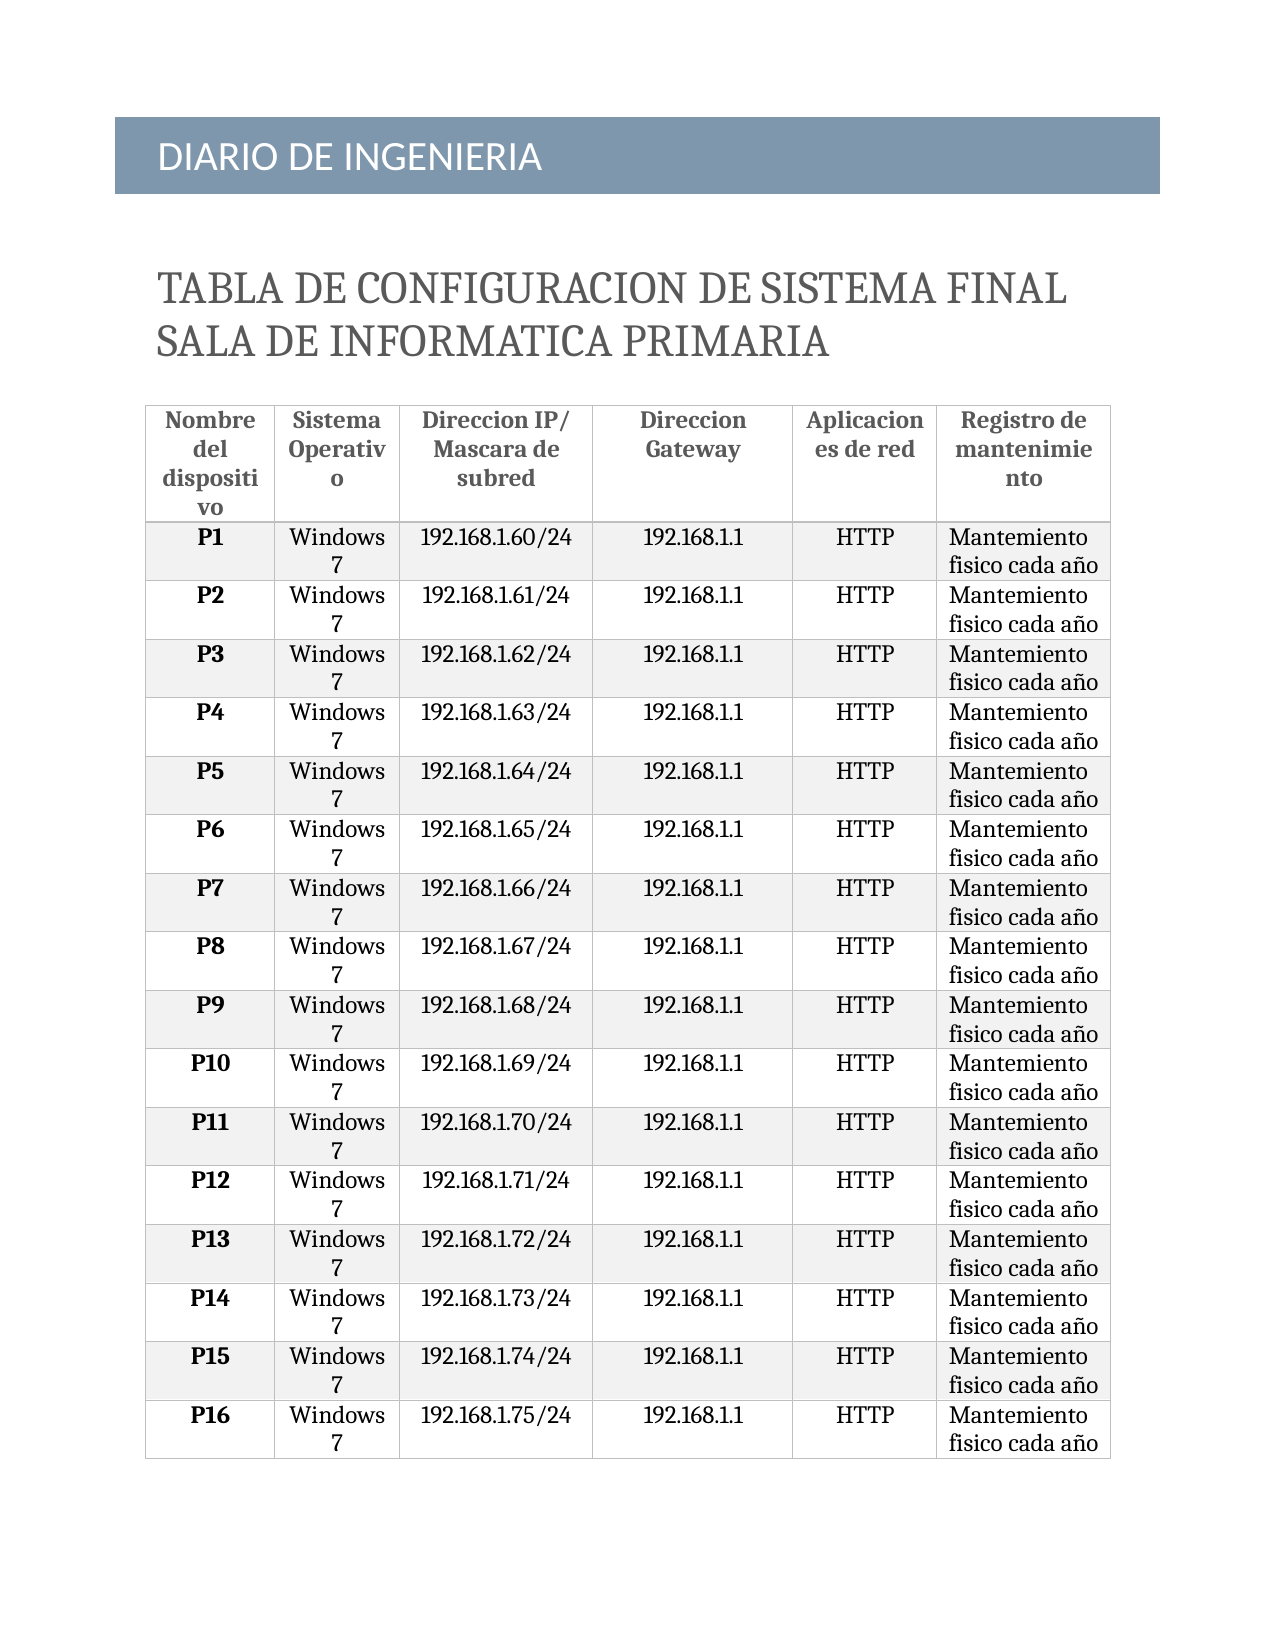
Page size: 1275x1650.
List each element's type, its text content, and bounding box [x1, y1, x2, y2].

table_cell P11 [146, 1108, 274, 1165]
table_cell 192.168.1.74/24 [400, 1342, 592, 1399]
table_cell P16 [146, 1401, 274, 1458]
table_cell Windows 7 [275, 581, 399, 638]
table_cell 192.168.1.1 [593, 757, 792, 814]
table_cell Windows 7 [275, 932, 399, 990]
table_cell HTTP [793, 698, 936, 756]
table_cell Mantemiento fisico cada año [937, 640, 1110, 697]
table_cell 192.168.1.71/24 [400, 1166, 592, 1224]
table_cell Mantemiento fisico cada año [937, 1342, 1110, 1399]
table_cell Mantemiento fisico cada año [937, 1049, 1110, 1107]
table_cell 192.168.1.1 [593, 815, 792, 873]
table_cell 192.168.1.1 [593, 640, 792, 697]
table_cell Windows 7 [275, 757, 399, 814]
table_cell HTTP [793, 1166, 936, 1224]
table_cell 192.168.1.61/24 [400, 581, 592, 638]
table_cell 192.168.1.1 [593, 1342, 792, 1399]
table_cell HTTP [793, 581, 936, 638]
table_cell 192.168.1.66/24 [400, 874, 592, 931]
table_cell Windows 7 [275, 1401, 399, 1458]
table_cell 192.168.1.1 [593, 874, 792, 931]
table_header Sistema Operativo [275, 406, 399, 521]
table_cell HTTP [793, 932, 936, 990]
table_cell 192.168.1.1 [593, 991, 792, 1048]
table_cell 192.168.1.1 [593, 1284, 792, 1341]
table_cell 192.168.1.65/24 [400, 815, 592, 873]
table_cell Windows 7 [275, 1049, 399, 1107]
table_cell 192.168.1.1 [593, 1166, 792, 1224]
table_cell P2 [146, 581, 274, 638]
table_cell 192.168.1.75/24 [400, 1401, 592, 1458]
table_cell HTTP [793, 815, 936, 873]
table_cell Mantemiento fisico cada año [937, 581, 1110, 638]
table_cell HTTP [793, 757, 936, 814]
table_cell Mantemiento fisico cada año [937, 698, 1110, 756]
table_cell HTTP [793, 640, 936, 697]
table_cell 192.168.1.73/24 [400, 1284, 592, 1341]
table_cell P10 [146, 1049, 274, 1107]
table_cell 192.168.1.1 [593, 1108, 792, 1165]
table_cell Windows 7 [275, 991, 399, 1048]
table_cell P15 [146, 1342, 274, 1399]
table_cell P5 [146, 757, 274, 814]
table_cell Windows 7 [275, 698, 399, 756]
table_cell Windows 7 [275, 1108, 399, 1165]
table_header Nombre del dispositivo [146, 406, 274, 521]
table_cell 192.168.1.1 [593, 1401, 792, 1458]
table_cell P7 [146, 874, 274, 931]
table_cell Windows 7 [275, 523, 399, 580]
table_cell HTTP [793, 523, 936, 580]
table_cell P6 [146, 815, 274, 873]
table_cell 192.168.1.68/24 [400, 991, 592, 1048]
table_cell Mantemiento fisico cada año [937, 991, 1110, 1048]
table_cell 192.168.1.1 [593, 1225, 792, 1282]
table_cell P12 [146, 1166, 274, 1224]
table_cell Windows 7 [275, 1225, 399, 1282]
table_cell P8 [146, 932, 274, 990]
table_header Direccion Gateway [593, 406, 792, 521]
table_cell P13 [146, 1225, 274, 1282]
table_cell Windows 7 [275, 874, 399, 931]
table_cell HTTP [793, 874, 936, 931]
table_cell 192.168.1.60/24 [400, 523, 592, 580]
table_cell HTTP [793, 1284, 936, 1341]
table_cell HTTP [793, 1401, 936, 1458]
table_cell Windows 7 [275, 1166, 399, 1224]
table_cell 192.168.1.1 [593, 1049, 792, 1107]
table_cell Mantemiento fisico cada año [937, 1284, 1110, 1341]
table_cell P4 [146, 698, 274, 756]
table_cell HTTP [793, 991, 936, 1048]
table_cell 192.168.1.1 [593, 581, 792, 638]
subtitle TABLA DE CONFIGURACION DE SISTEMA FINAL SALA DE INFORMATICA PRIMARIA [157, 262, 1117, 368]
table_cell Mantemiento fisico cada año [937, 1225, 1110, 1282]
table_cell Mantemiento fisico cada año [937, 1401, 1110, 1458]
table_cell P1 [146, 523, 274, 580]
table_cell Mantemiento fisico cada año [937, 757, 1110, 814]
table_cell Mantemiento fisico cada año [937, 1166, 1110, 1224]
table_cell 192.168.1.63/24 [400, 698, 592, 756]
table_header Aplicaciones de red [793, 406, 936, 521]
table_header Registro de mantenimiento [937, 406, 1110, 521]
table_cell 192.168.1.70/24 [400, 1108, 592, 1165]
table_cell 192.168.1.67/24 [400, 932, 592, 990]
table_cell Mantemiento fisico cada año [937, 815, 1110, 873]
table_cell P14 [146, 1284, 274, 1341]
table_cell Mantemiento fisico cada año [937, 932, 1110, 990]
table_cell HTTP [793, 1342, 936, 1399]
table_cell 192.168.1.1 [593, 698, 792, 756]
table_cell P9 [146, 991, 274, 1048]
table_cell HTTP [793, 1225, 936, 1282]
table_cell 192.168.1.1 [593, 523, 792, 580]
table_cell HTTP [793, 1108, 936, 1165]
table_cell Mantemiento fisico cada año [937, 874, 1110, 931]
table_cell 192.168.1.64/24 [400, 757, 592, 814]
table_header Direccion IP/ Mascara de subred [400, 406, 592, 521]
table_cell Windows 7 [275, 1342, 399, 1399]
table_cell HTTP [793, 1049, 936, 1107]
table_cell Windows 7 [275, 640, 399, 697]
table_cell Mantemiento fisico cada año [937, 1108, 1110, 1165]
table_cell 192.168.1.62/24 [400, 640, 592, 697]
table_cell P3 [146, 640, 274, 697]
table_cell Windows 7 [275, 815, 399, 873]
table_cell 192.168.1.72/24 [400, 1225, 592, 1282]
table_cell Mantemiento fisico cada año [937, 523, 1110, 580]
table_cell Windows 7 [275, 1284, 399, 1341]
table_cell 192.168.1.1 [593, 932, 792, 990]
table_cell 192.168.1.69/24 [400, 1049, 592, 1107]
